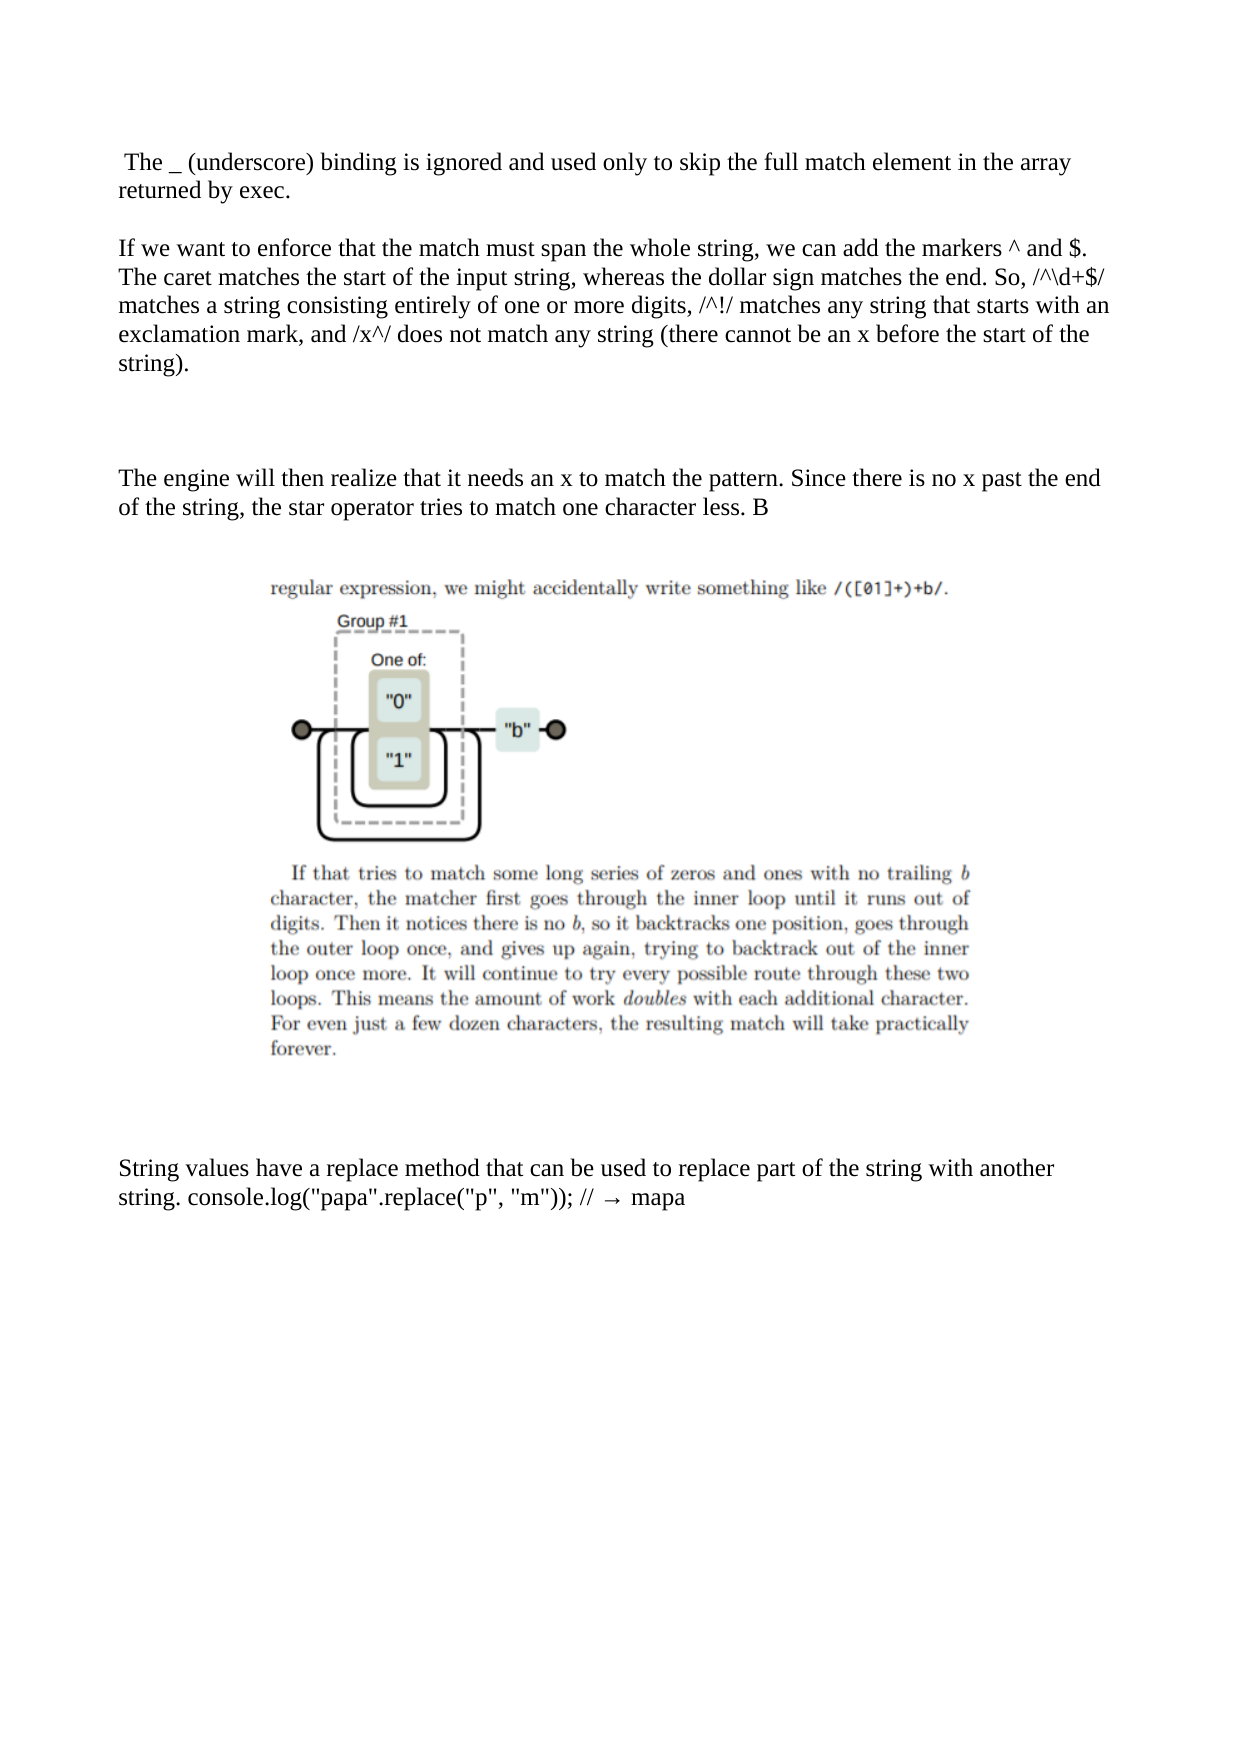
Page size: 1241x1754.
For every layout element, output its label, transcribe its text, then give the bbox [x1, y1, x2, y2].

text The engine will then realize that it needs an x to match the pattern. Since there is no x past the end of the string, the star operator tries to match one character less. B [118, 463, 1122, 521]
text The _ (underscore) binding is ignored and used only to skip the full match element in the array returned by exec. [118, 147, 1122, 204]
text String values have a replace method that can be used to replace part of the string with another string. console.log("papa".replace("p", "m")); // → mapa [118, 1153, 1122, 1211]
picture [250, 578, 990, 1076]
text If we want to enforce that the match must span the whole string, we can add the markers ^ and $. The caret matches the start of the input string, whereas the dollar sign matches the end. So, /^\d+$/ matches a string consisting entirely of one or more digits, /^!/ matches any string that starts with an exclamation mark, and /x^/ does not match any string (there cannot be an x before the start of the string). [118, 233, 1122, 377]
